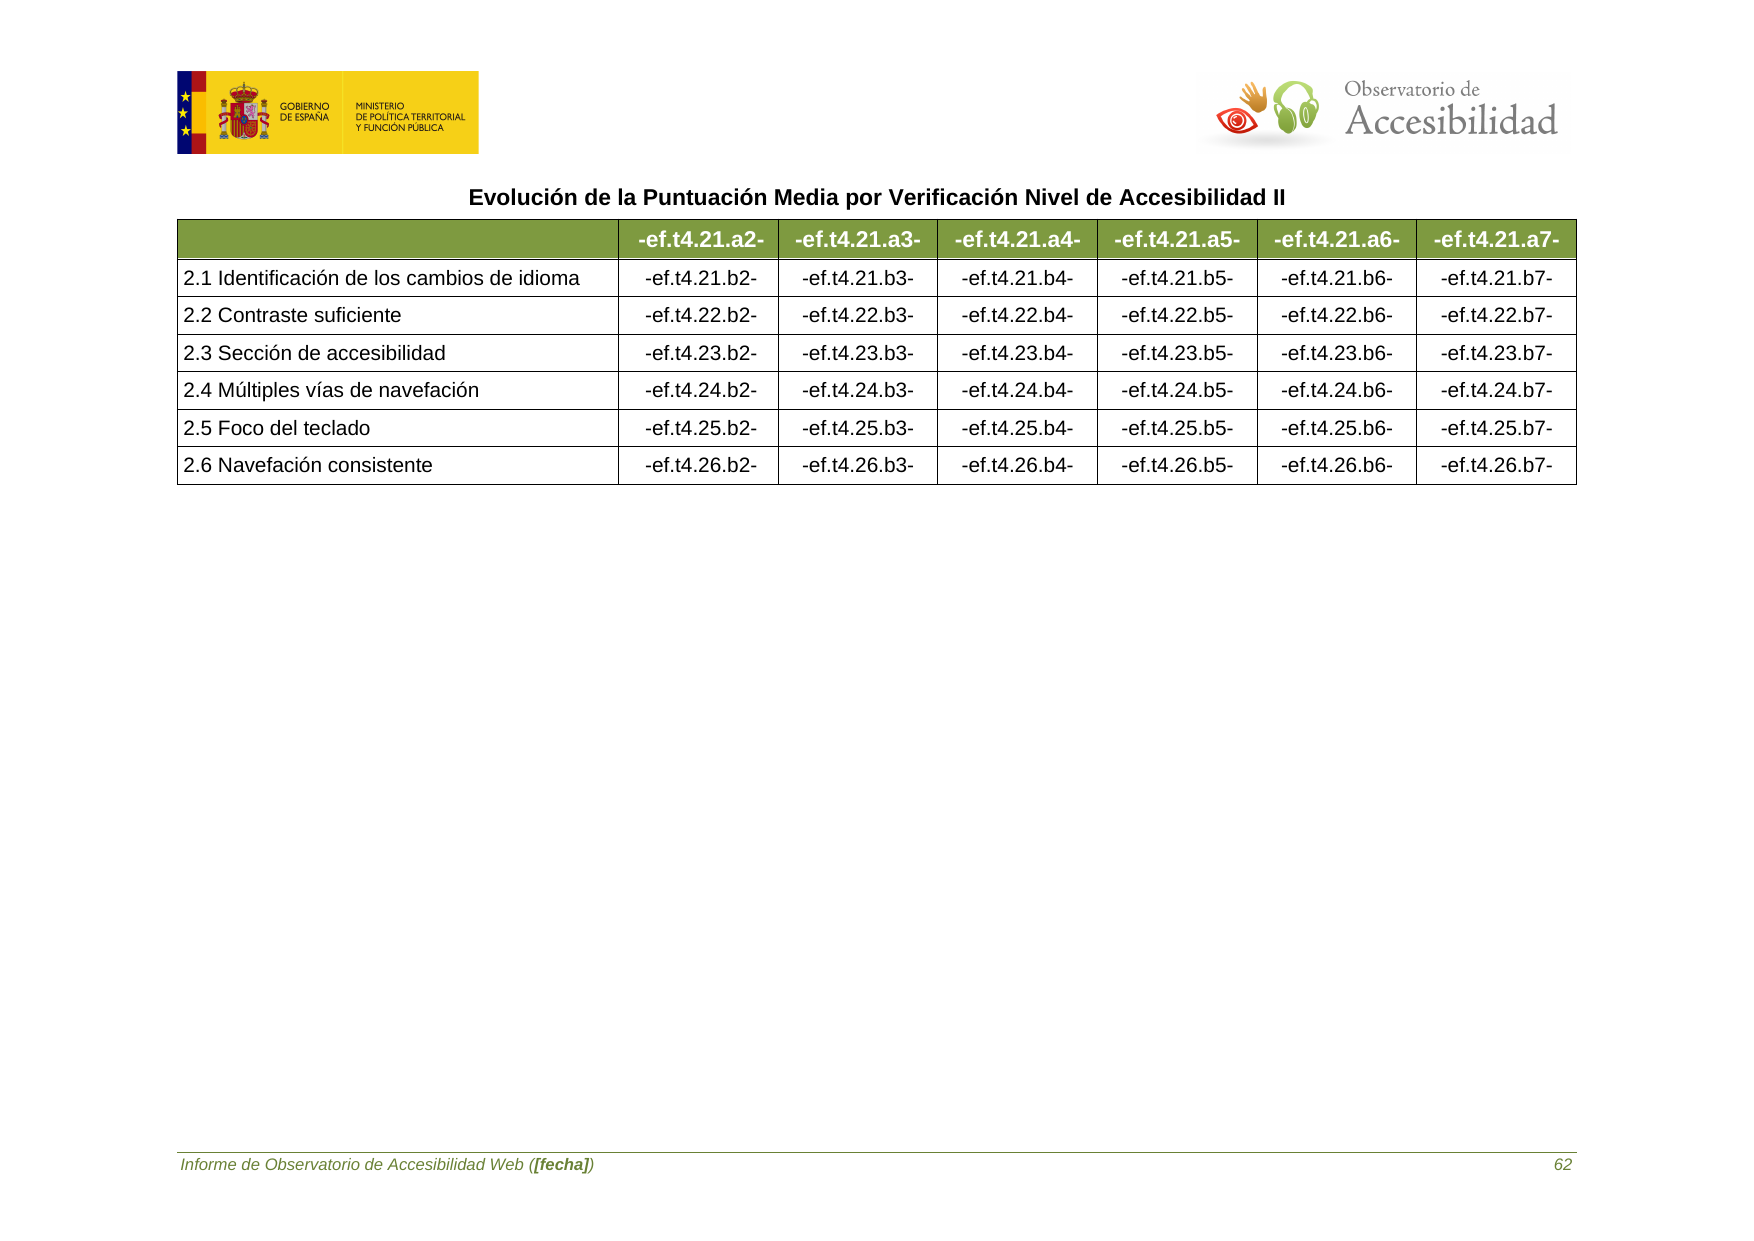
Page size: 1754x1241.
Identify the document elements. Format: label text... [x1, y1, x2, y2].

table_cell -ef.t4.26.b6- [1258, 447, 1416, 483]
table_cell -ef.t4.23.b4- [938, 335, 1097, 371]
table_cell -ef.t4.21.b4- [938, 260, 1097, 296]
table_cell -ef.t4.23.b6- [1258, 335, 1416, 371]
table_header -ef.t4.21.a3- [779, 220, 937, 258]
table_cell -ef.t4.25.b4- [938, 410, 1097, 446]
table_cell -ef.t4.26.b4- [938, 447, 1097, 483]
table_cell 2.2 Contraste suficiente [178, 297, 618, 333]
table_cell -ef.t4.25.b7- [1417, 410, 1576, 446]
table_header -ef.t4.21.a6- [1258, 220, 1416, 258]
table_cell -ef.t4.25.b6- [1258, 410, 1416, 446]
table_cell -ef.t4.25.b3- [779, 410, 937, 446]
table_cell -ef.t4.24.b5- [1098, 372, 1257, 408]
table_cell -ef.t4.24.b4- [938, 372, 1097, 408]
table_cell 2.6 Navefación consistente [178, 447, 618, 483]
table_cell -ef.t4.26.b3- [779, 447, 937, 483]
table_cell -ef.t4.21.b6- [1258, 260, 1416, 296]
table_cell -ef.t4.24.b3- [779, 372, 937, 408]
table_header -ef.t4.21.a7- [1417, 220, 1576, 258]
table_cell -ef.t4.24.b2- [619, 372, 778, 408]
table_cell -ef.t4.22.b4- [938, 297, 1097, 333]
table_cell 2.3 Sección de accesibilidad [178, 335, 618, 371]
table_cell -ef.t4.21.b3- [779, 260, 937, 296]
table_cell -ef.t4.22.b2- [619, 297, 778, 333]
table_cell -ef.t4.23.b3- [779, 335, 937, 371]
table_cell -ef.t4.22.b3- [779, 297, 937, 333]
table_cell -ef.t4.23.b7- [1417, 335, 1576, 371]
table_cell -ef.t4.24.b7- [1417, 372, 1576, 408]
table_cell -ef.t4.23.b5- [1098, 335, 1257, 371]
text Evolución de la Puntuación Media por Verificación Nivel de Accesibilidad II [177, 184, 1577, 211]
table_cell -ef.t4.21.b2- [619, 260, 778, 296]
table_cell -ef.t4.21.b7- [1417, 260, 1576, 296]
table_cell -ef.t4.22.b6- [1258, 297, 1416, 333]
table_header -ef.t4.21.a4- [938, 220, 1097, 258]
table_header -ef.t4.21.a5- [1098, 220, 1257, 258]
table_cell 2.5 Foco del teclado [178, 410, 618, 446]
table_header -ef.t4.21.a2- [619, 220, 778, 258]
table_cell -ef.t4.23.b2- [619, 335, 778, 371]
table_cell -ef.t4.22.b5- [1098, 297, 1257, 333]
table_cell -ef.t4.26.b2- [619, 447, 778, 483]
table_cell 2.1 Identificación de los cambios de idioma [178, 260, 618, 296]
table_cell -ef.t4.25.b2- [619, 410, 778, 446]
table_cell -ef.t4.22.b7- [1417, 297, 1576, 333]
table_cell -ef.t4.26.b5- [1098, 447, 1257, 483]
picture [1196, 72, 1572, 154]
table_cell -ef.t4.21.b5- [1098, 260, 1257, 296]
table_cell 2.4 Múltiples vías de navefación [178, 372, 618, 408]
table_cell -ef.t4.24.b6- [1258, 372, 1416, 408]
picture [177, 71, 479, 154]
table_header [178, 220, 618, 258]
table_cell -ef.t4.25.b5- [1098, 410, 1257, 446]
table_cell -ef.t4.26.b7- [1417, 447, 1576, 483]
